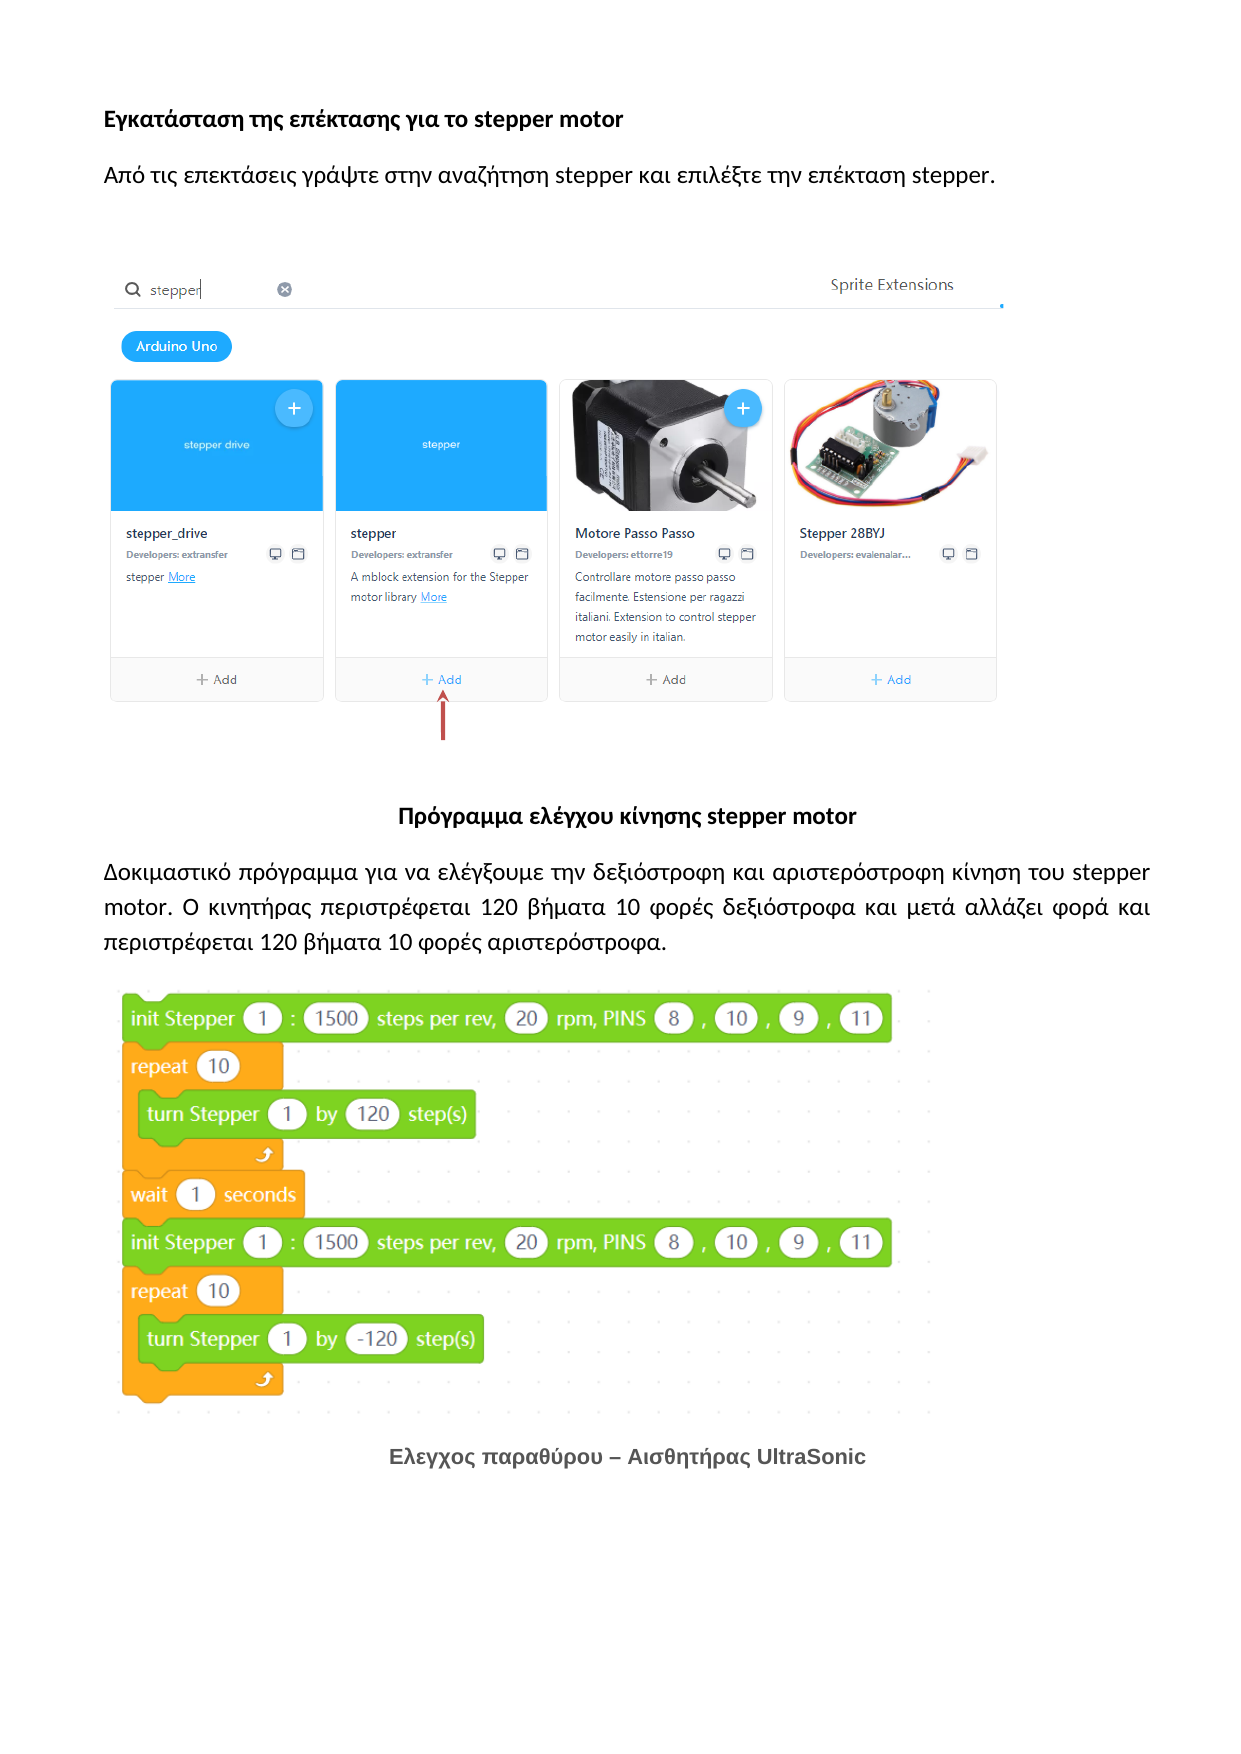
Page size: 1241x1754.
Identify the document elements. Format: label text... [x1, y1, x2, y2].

text Εγκατάσταση της επέκτασης για το stepper motor [103, 103, 1152, 134]
picture [103, 271, 1004, 720]
text Δοκιμαστικό πρόγραμμα για να ελέγξουμε την δεξιόστροφη και αριστερόστροφη κίνηση του stepper motor. Ο κινητήρας περιστρέφεται 120 βήματα 10 φορές δεξιόστροφα και μετά αλλάζει φορά και περιστρέφεται 120 βήματα 10 φορές αριστερόστροφα. [103, 856, 1152, 957]
picture [103, 982, 934, 1419]
text Πρόγραμμα ελέγχου κίνησης stepper motor [103, 800, 1152, 831]
text Ελεγχος παραθύρου – Αισθητήρας UltraSonic [103, 1444, 1152, 1469]
text Από τις επεκτάσεις γράψτε στην αναζήτηση stepper και επιλέξτε την επέκταση stepper. [103, 159, 1152, 190]
